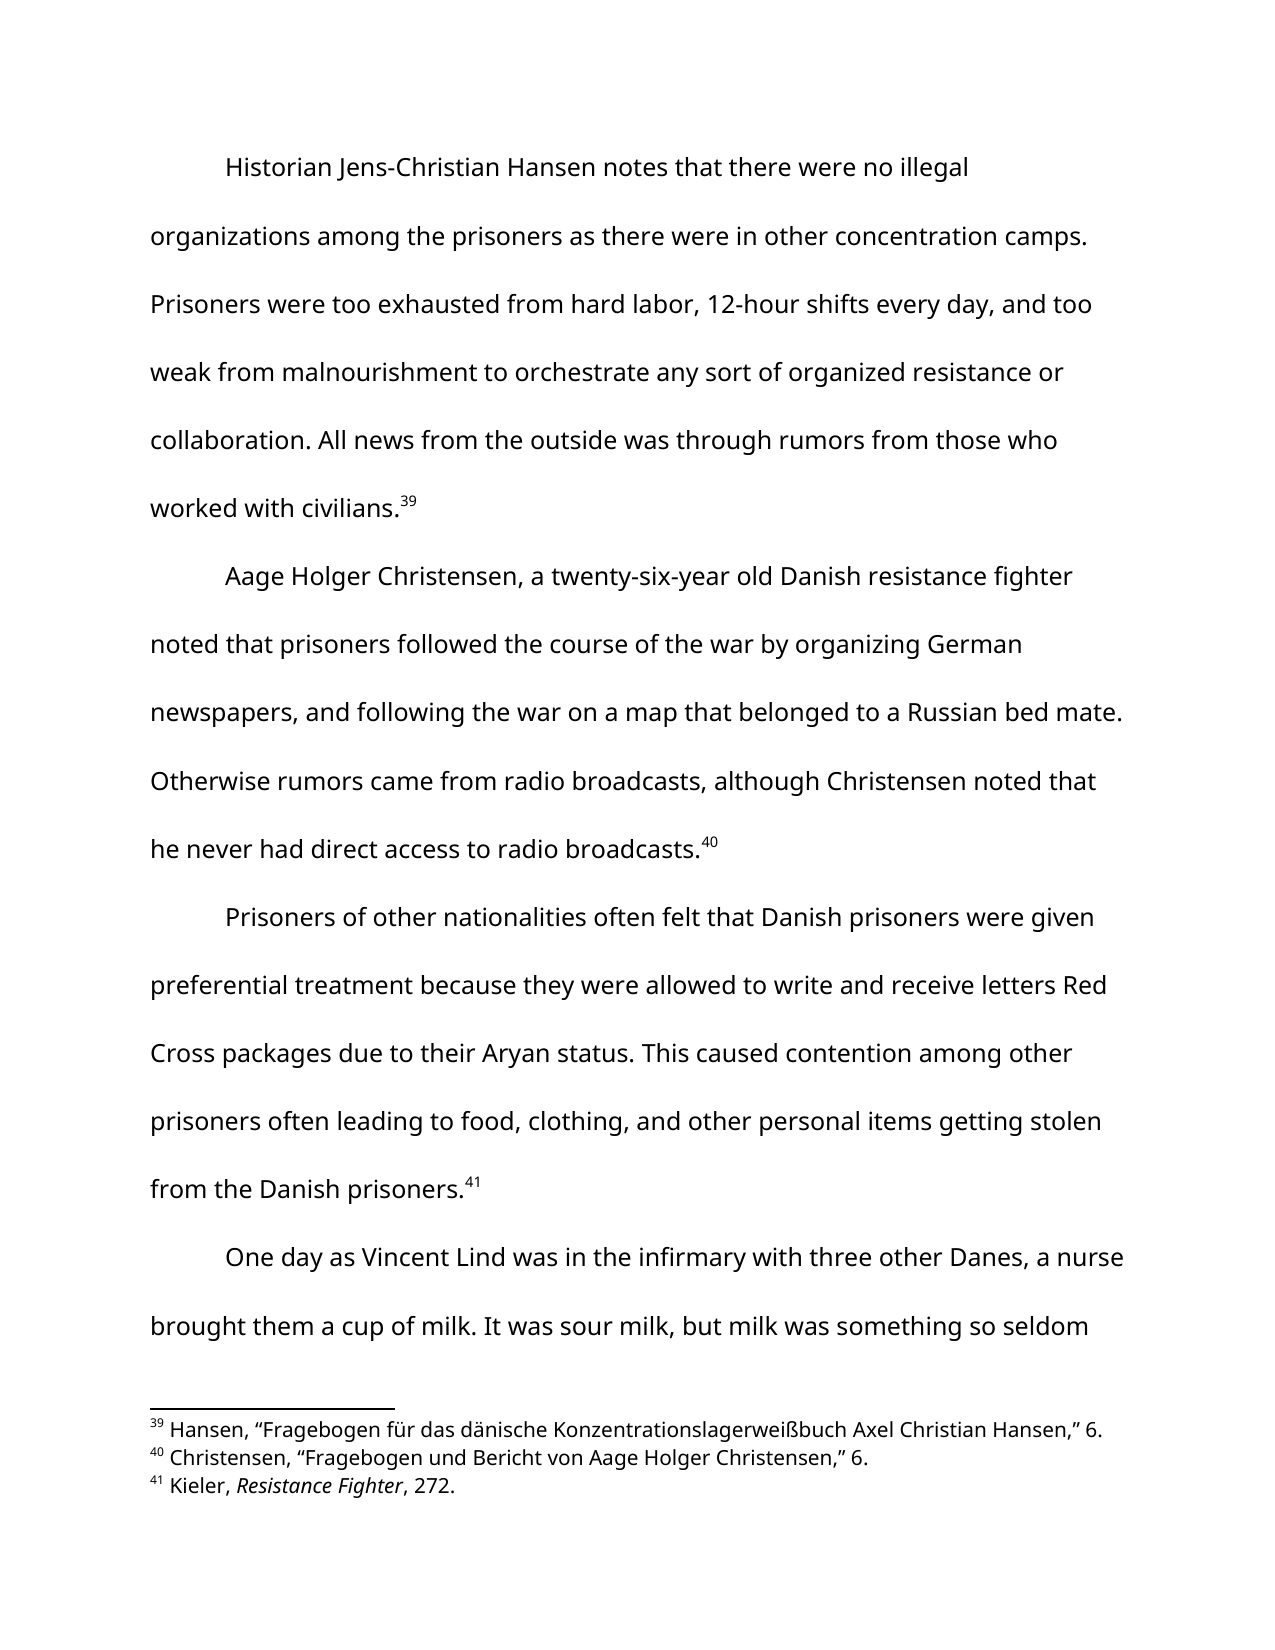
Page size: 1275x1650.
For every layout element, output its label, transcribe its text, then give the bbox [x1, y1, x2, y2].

text Hansen, “Fragebogen für das dänische Konzentrationslagerweißbuch Axel Christian Hansen,” 6. [150, 1415, 1125, 1443]
text Prisoners of other nationalities often felt that Danish prisoners were given preferential treatment because they were allowed to write and receive letters Red Cross packages due to their Aryan status. This caused contention among other prisoners often leading to food, clothing, and other personal items getting stolen from the Danish prisoners. [150, 899, 1125, 1206]
text Aage Holger Christensen, a twenty-six-year old Danish resistance fighter noted that prisoners followed the course of the war by organizing German newspapers, and following the war on a map that belonged to a Russian bed mate. Otherwise rumors came from radio broadcasts, although Christensen noted that he never had direct access to radio broadcasts. [150, 559, 1125, 865]
text Kieler, Resistance Fighter, 272. [150, 1472, 1125, 1500]
text Historian Jens-Christian Hansen notes that there were no illegal organizations among the prisoners as there were in other concentration camps. Prisoners were too exhausted from hard labor, 12-hour shifts every day, and too weak from malnourishment to orchestrate any sort of organized resistance or collaboration. All news from the outside was through rumors from those who worked with civilians. [150, 150, 1125, 525]
text One day as Vincent Lind was in the infirmary with three other Danes, a nurse brought them a cup of milk. It was sour milk, but milk was something so seldom [150, 1240, 1125, 1342]
text Christensen, “Fragebogen und Bericht von Aage Holger Christensen,” 6. [150, 1443, 1125, 1472]
